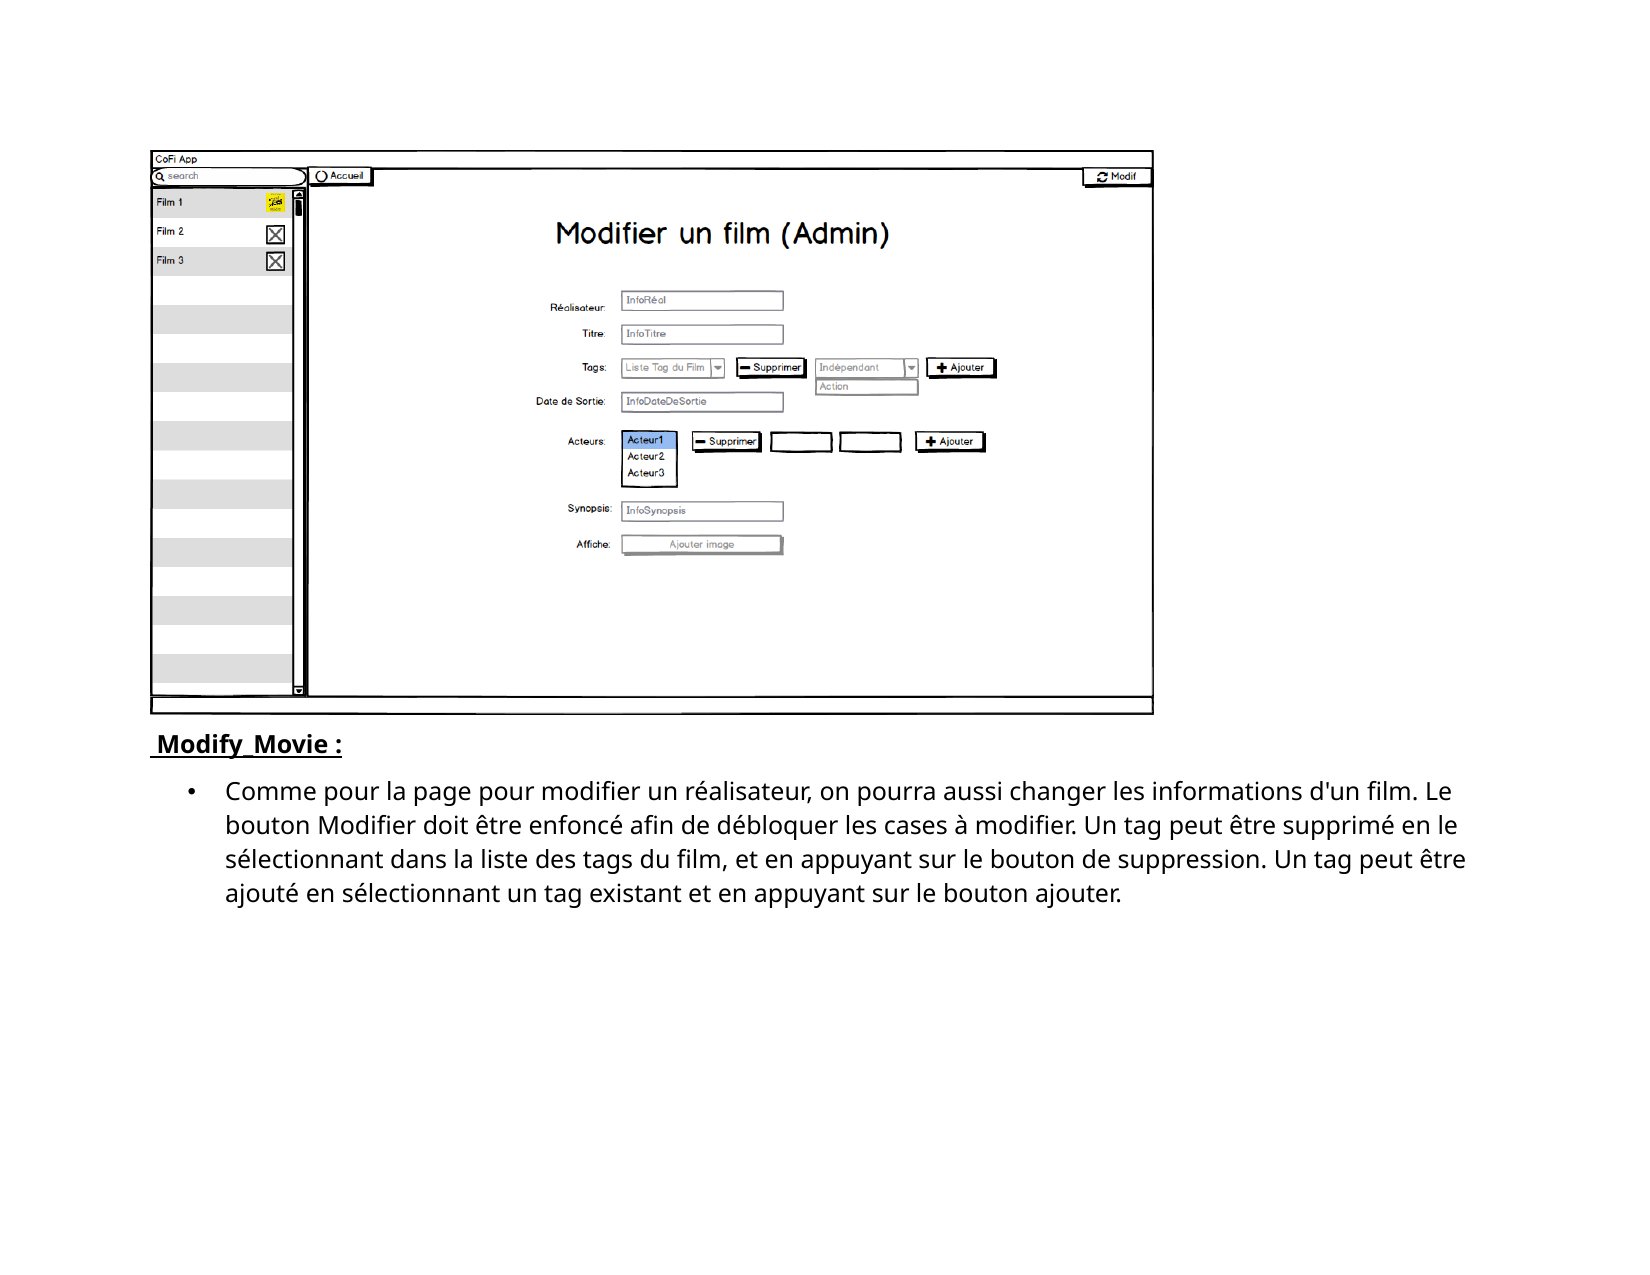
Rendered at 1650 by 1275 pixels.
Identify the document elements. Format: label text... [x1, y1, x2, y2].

picture [150, 150, 1154, 715]
text Modify_Movie : [150, 727, 1500, 761]
list Comme pour la page pour modifier un réalisateur, on pourra aussi changer les informations d'un film. Le bouton Modifier doit être enfoncé afin de débloquer les cases à modifier. Un tag peut être supprimé en le sélectionnant dans la liste des tags du film, et en appuyant sur le bouton de suppression. Un tag peut être ajouté en sélectionnant un tag existant et en appuyant sur le bouton ajouter. [187, 774, 1500, 910]
